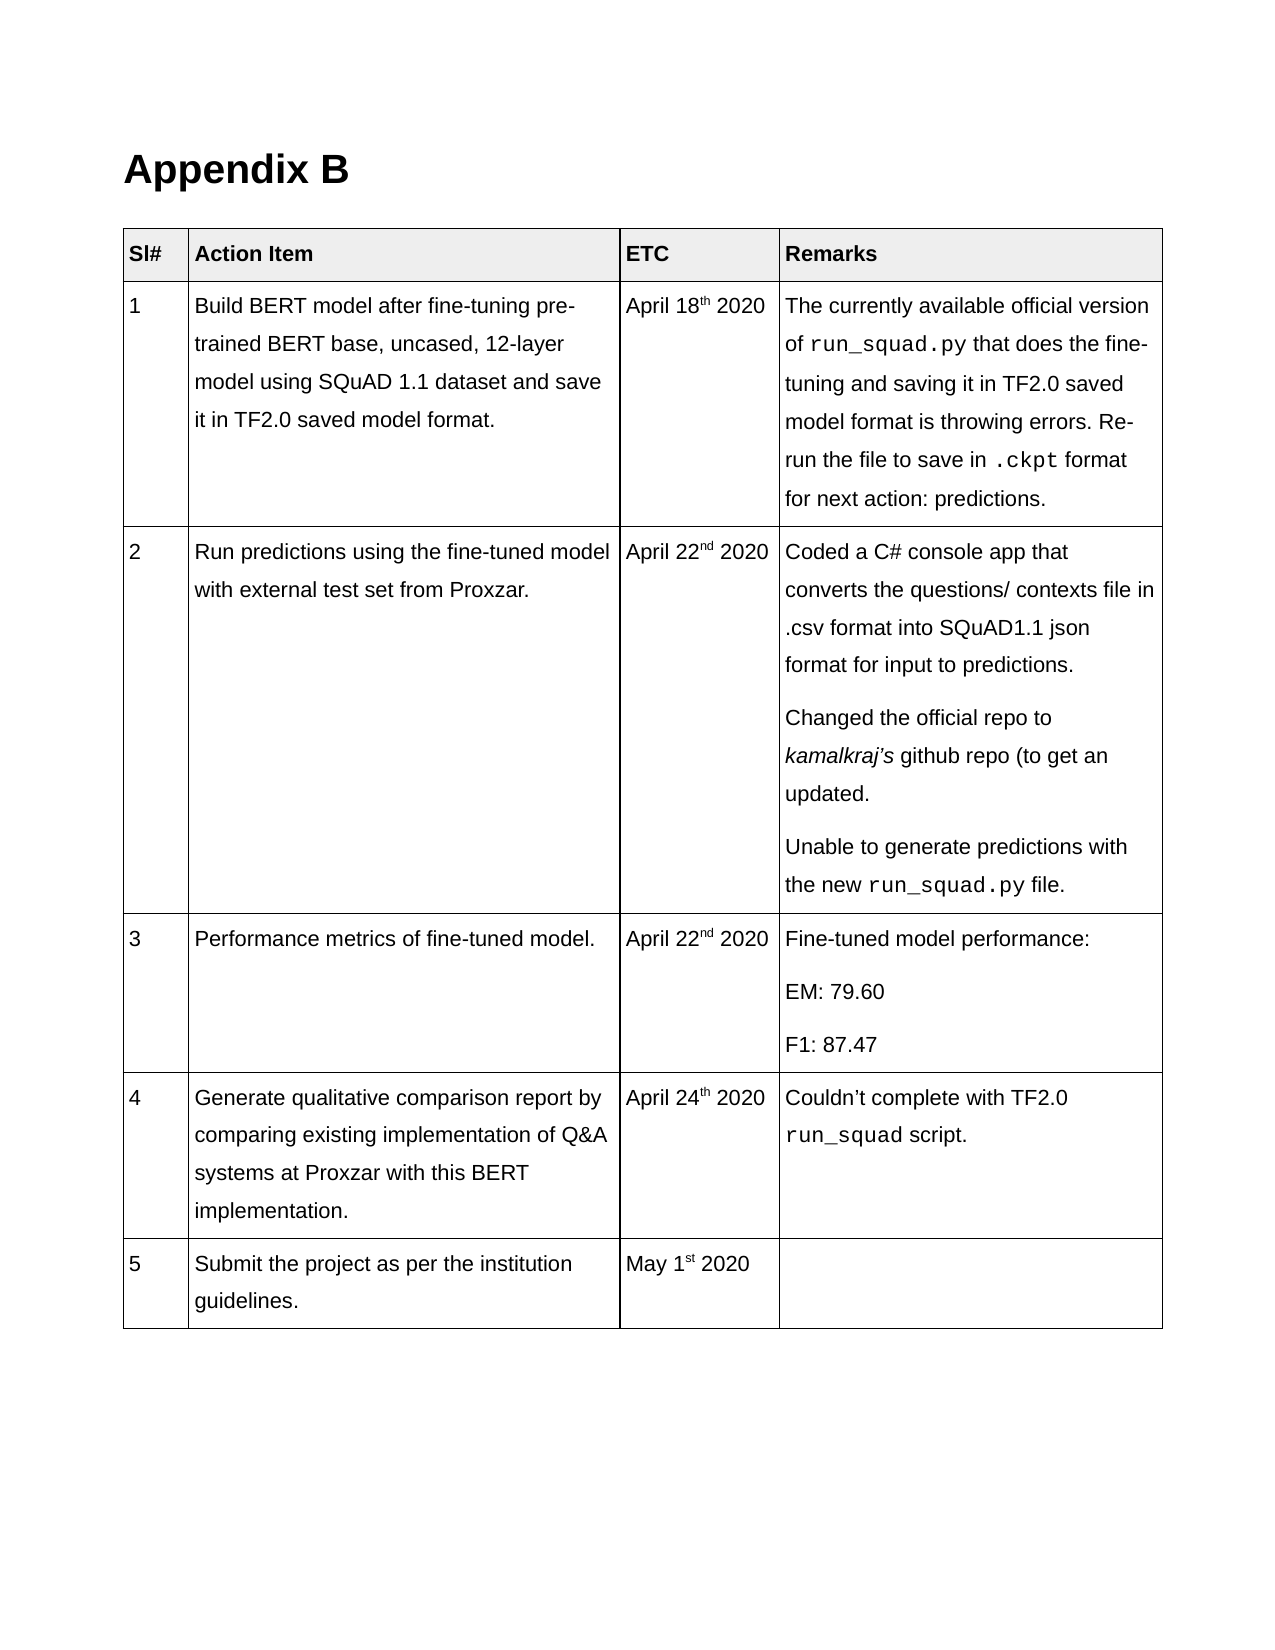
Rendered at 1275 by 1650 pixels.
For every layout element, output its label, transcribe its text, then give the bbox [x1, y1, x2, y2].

table_cell The currently available official version of run_squad.py that does the fine-tuning and saving it in TF2.0 saved model format is throwing errors. Re-run the file to save in .ckpt format for next action: predictions. [780, 282, 1162, 526]
table_cell May 1st 2020 [621, 1239, 779, 1328]
table_cell 5 [124, 1239, 188, 1328]
table_header Remarks [780, 229, 1162, 281]
table_header ETC [621, 229, 779, 281]
table_header Sl# [124, 229, 188, 281]
table_cell Coded a C# console app that converts the questions/ contexts file in .csv format into SQuAD1.1 json format for input to predictions. Changed the official repo to kamalkraj’s github repo (to get an updated. Unable to generate predictions with the new run_squad.py file. [780, 527, 1162, 913]
subtitle Appendix B [123, 145, 1152, 192]
table_cell 4 [124, 1073, 188, 1238]
table_cell 2 [124, 527, 188, 913]
table_cell Submit the project as per the institution guidelines. [189, 1239, 619, 1328]
table_cell Performance metrics of fine-tuned model. [189, 914, 619, 1072]
table_cell Couldn’t complete with TF2.0 run_squad script. [780, 1073, 1162, 1238]
table_cell April 18th 2020 [621, 282, 779, 526]
table_cell April 22nd 2020 [621, 527, 779, 913]
table_cell April 22nd 2020 [621, 914, 779, 1072]
table_cell 1 [124, 282, 188, 526]
table_cell Run predictions using the fine-tuned model with external test set from Proxzar. [189, 527, 619, 913]
table_cell Build BERT model after fine-tuning pre-trained BERT base, uncased, 12-layer model using SQuAD 1.1 dataset and save it in TF2.0 saved model format. [189, 282, 619, 526]
table_cell [780, 1239, 1162, 1328]
table_cell Fine-tuned model performance: EM: 79.60 F1: 87.47 [780, 914, 1162, 1072]
table_cell April 24th 2020 [621, 1073, 779, 1238]
table_header Action Item [189, 229, 619, 281]
table_cell Generate qualitative comparison report by comparing existing implementation of Q&A systems at Proxzar with this BERT implementation. [189, 1073, 619, 1238]
table_cell 3 [124, 914, 188, 1072]
